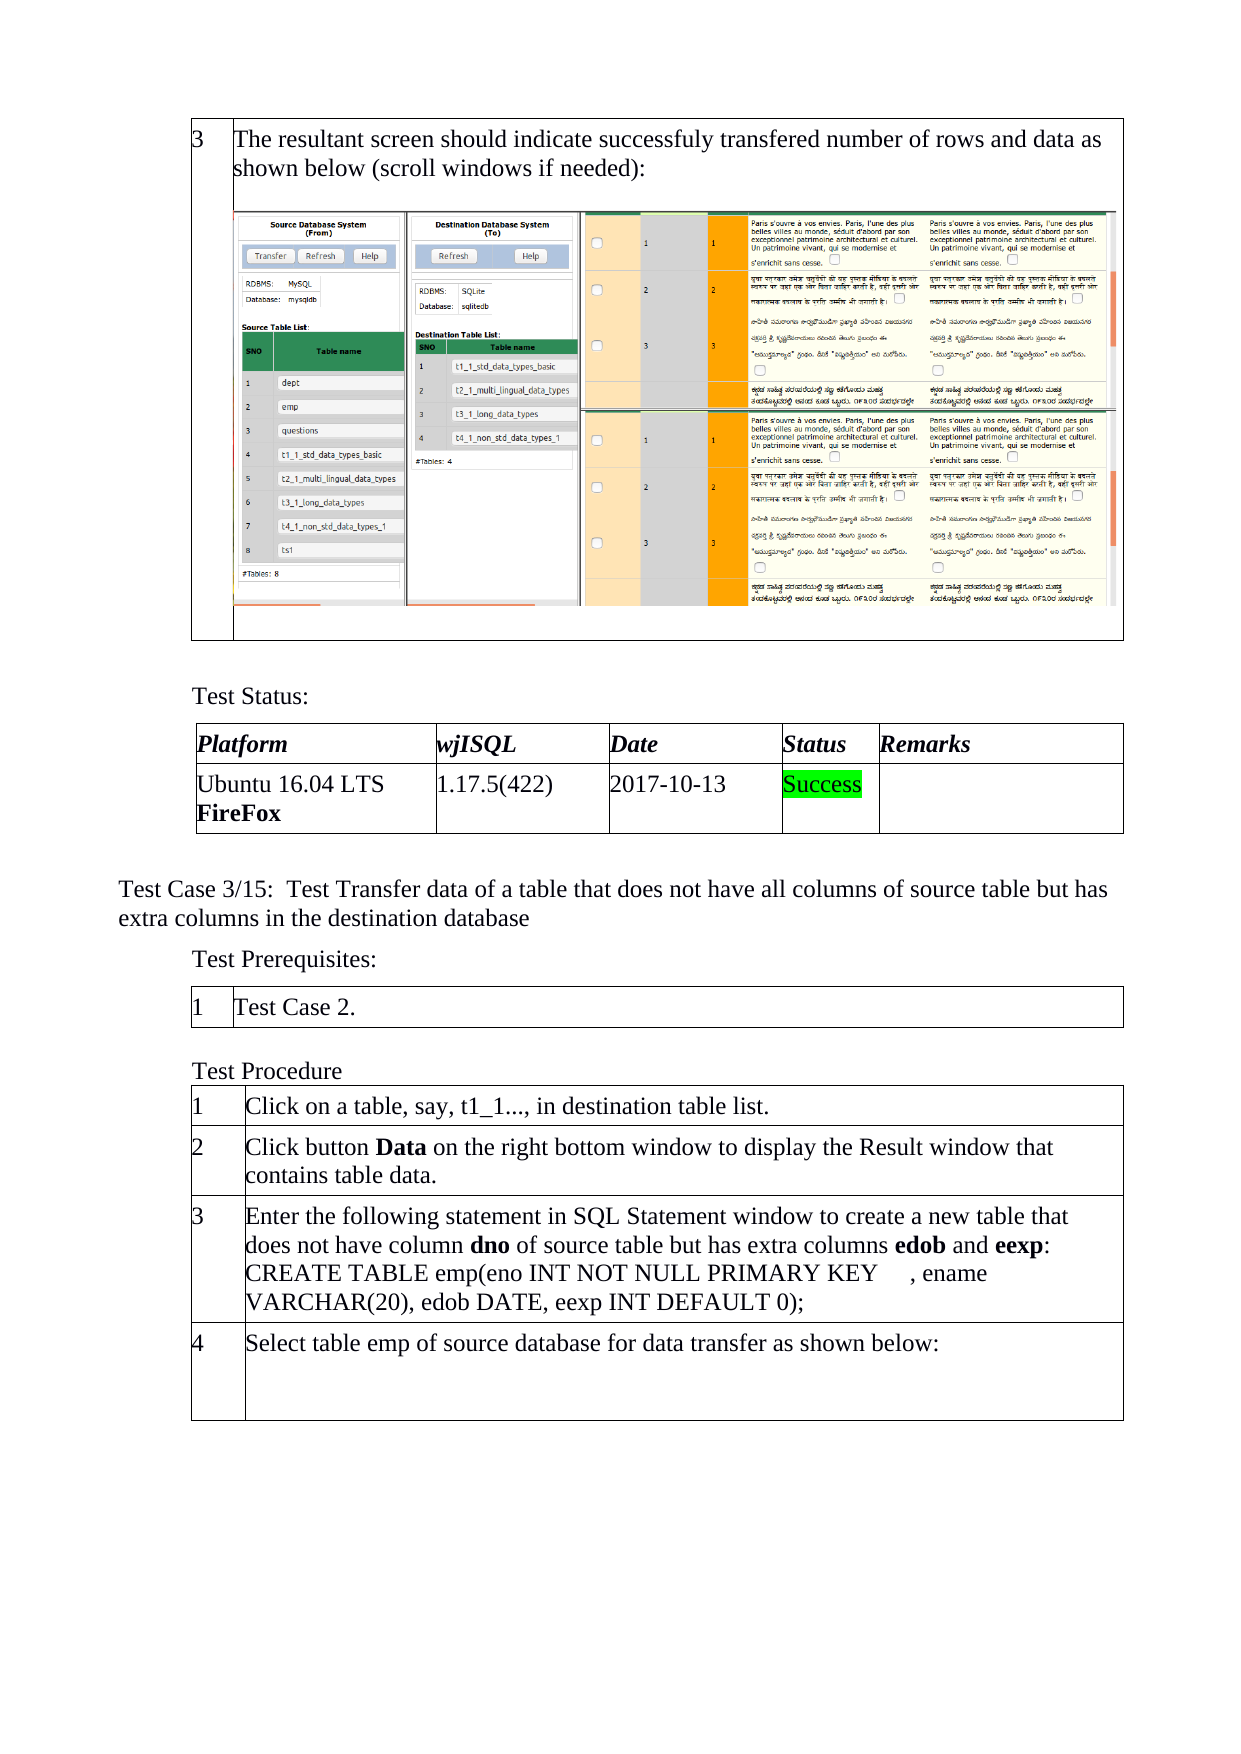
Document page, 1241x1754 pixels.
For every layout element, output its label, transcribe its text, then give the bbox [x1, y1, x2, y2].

table_cell 2 [192, 1126, 245, 1195]
table_header 1 [192, 1086, 245, 1125]
text Test Case 3/15: Test Transfer data of a table that does not have all columns of source table but has extra columns in the destination database [118, 874, 1122, 932]
table_header wjISQL [437, 724, 609, 763]
table_cell [880, 764, 1123, 833]
table_cell Enter the following statement in SQL Statement window to create a new table that does not have column dno of source table but has extra columns edob and eexp: CREATE TABLE emp(eno INT NOT NULL PRIMARY KEY , ename VARCHAR(20), edob DATE, eexp INT DEFAULT 0); [246, 1196, 1123, 1322]
table_cell The resultant screen should indicate successfuly transfered number of rows and data as shown below (scroll windows if needed): [234, 119, 1123, 639]
table_cell Click button Data on the right bottom window to display the Result window that contains table data. [246, 1126, 1123, 1195]
text Test Procedure [118, 1056, 1122, 1084]
table_cell Select table emp of source database for data transfer as shown below: [246, 1323, 1123, 1420]
picture [232, 210, 1117, 606]
text Test Prerequisites: [118, 944, 1122, 973]
table_header 1 [192, 987, 233, 1027]
table_header Platform [197, 724, 436, 763]
table_header Test Case 2. [234, 987, 1123, 1027]
table_header Click on a table, say, t1_1..., in destination table list. [246, 1086, 1123, 1125]
table_cell 3 [192, 119, 233, 639]
text Test Status: [118, 681, 1122, 710]
table_cell Success [783, 764, 879, 833]
table_cell Ubuntu 16.04 LTS FireFox [197, 764, 436, 833]
table_cell 4 [192, 1323, 245, 1420]
table_cell 3 [192, 1196, 245, 1322]
table_cell 1.17.5(422) [437, 764, 609, 833]
table_header Status [783, 724, 879, 763]
table_header Date [610, 724, 782, 763]
table_header Remarks [880, 724, 1123, 763]
table_cell 2017-10-13 [610, 764, 782, 833]
